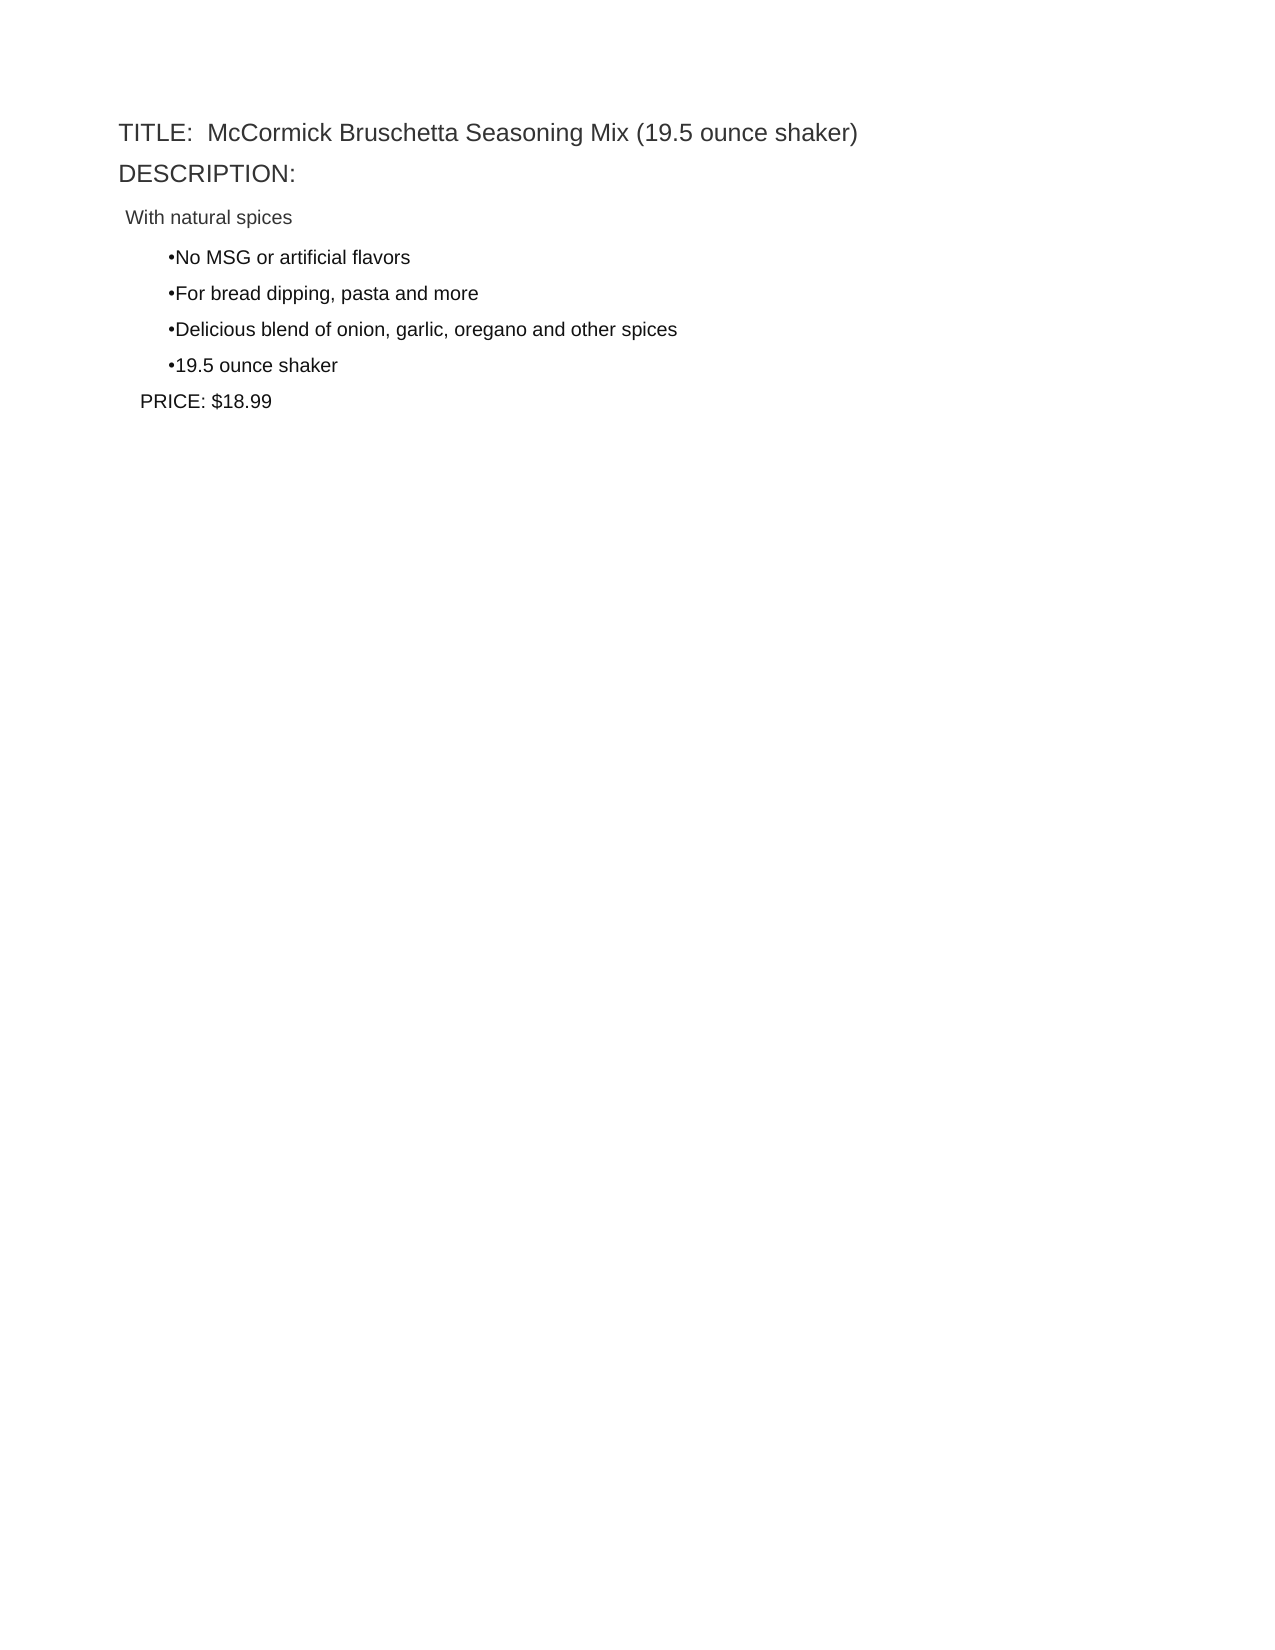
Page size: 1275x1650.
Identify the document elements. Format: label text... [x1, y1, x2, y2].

text PRICE: $18.99 [140, 386, 1157, 412]
text TITLE: McCormick Bruschetta Seasoning Mix (19.5 ounce shaker) [118, 118, 1157, 147]
list For bread dipping, pasta and more [140, 278, 1157, 304]
text DESCRIPTION: [118, 159, 1157, 188]
text With natural spices [118, 201, 1157, 229]
list No MSG or artificial flavors [140, 242, 1157, 268]
list Delicious blend of onion, garlic, oregano and other spices [140, 314, 1157, 340]
list 19.5 ounce shaker [140, 350, 1157, 376]
